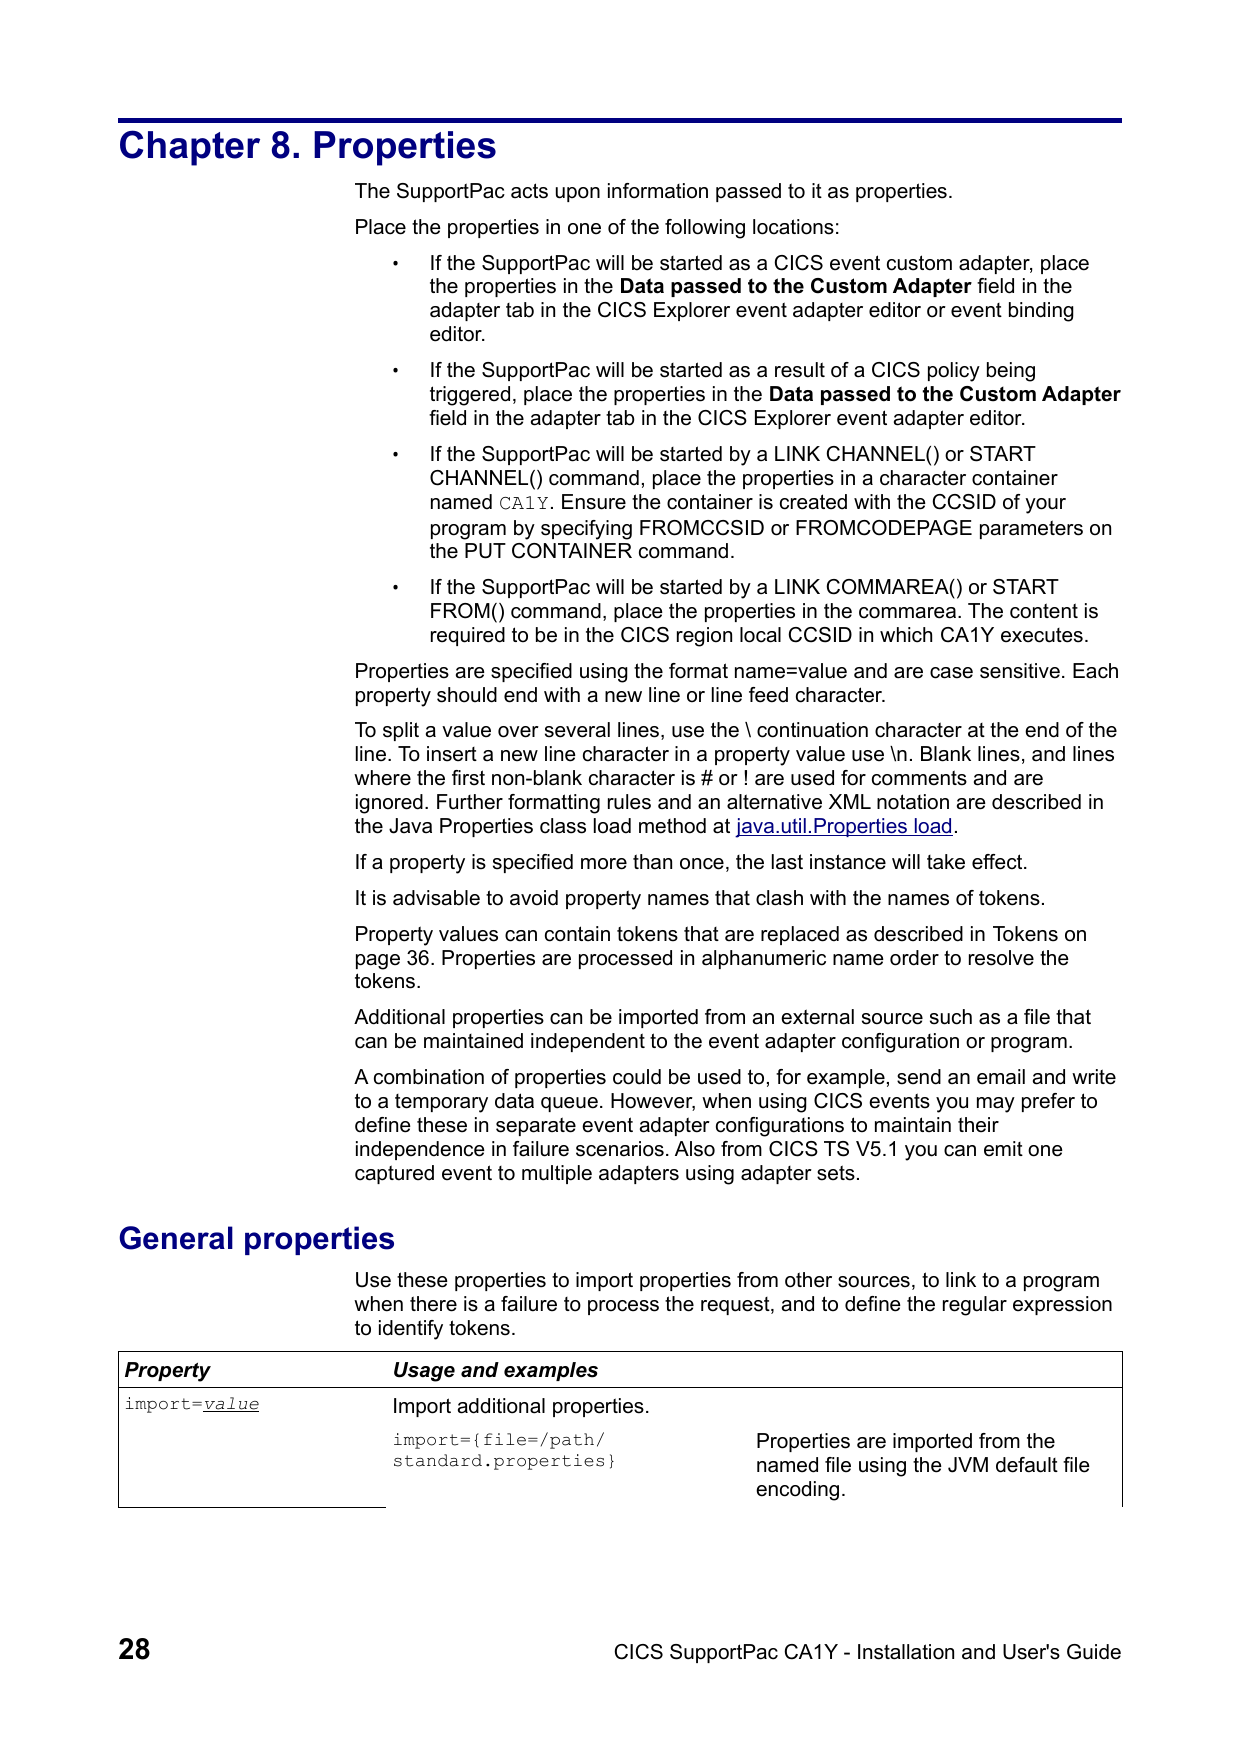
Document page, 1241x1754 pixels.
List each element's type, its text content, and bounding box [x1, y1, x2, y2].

text To split a value over several lines, use the \ continuation character at the end of the line. To insert a new line character in a property value use \n. Blank lines, and lines where the first non-blank character is # or ! are used for comments and are ignored. Further formatting rules and an alternative XML notation are described in the Java Properties class load method at java.util.Properties load. [354, 718, 1122, 838]
list If the SupportPac will be started as a CICS event custom adapter, place the properties in the Data passed to the Custom Adapter field in the adapter tab in the CICS Explorer event adapter editor or event binding editor. [392, 250, 1122, 346]
table_cell import={file=/path/standard.properties} [386, 1423, 750, 1507]
text A combination of properties could be used to, for example, send an email and write to a temporary data queue. However, when using CICS events you may prefer to define these in separate event adapter configurations to maintain their independence in failure scenarios. Also from CICS TS V5.1 you can emit one captured event to multiple adapters using adapter sets. [354, 1065, 1122, 1184]
list If the SupportPac will be started as a result of a CICS policy being triggered, place the properties in the Data passed to the Custom Adapter field in the adapter tab in the CICS Explorer event adapter editor. [392, 358, 1122, 430]
subtitle Properties [118, 123, 1122, 166]
text It is advisable to avoid property names that clash with the names of tokens. [354, 886, 1122, 909]
table_header Usage and examples [386, 1352, 1122, 1387]
table_header Property [119, 1352, 386, 1387]
text Property values can contain tokens that are replaced as described in Tokens on page 36. Properties are processed in alphanumeric name order to resolve the tokens. [354, 921, 1122, 993]
table_cell import=value [119, 1388, 386, 1507]
text Additional properties can be imported from an external source such as a file that can be maintained independent to the event adapter configuration or program. [354, 1005, 1122, 1053]
text Properties are specified using the format name=value and are case sensitive. Each property should end with a new line or line feed character. [354, 659, 1122, 707]
text If a property is specified more than once, the last instance will take effect. [354, 850, 1122, 874]
text Use these properties to import properties from other sources, to link to a program when there is a failure to process the request, and to define the regular expression to identify tokens. [354, 1268, 1122, 1339]
text Place the properties in one of the following locations: [354, 214, 1122, 238]
text The SupportPac acts upon information passed to it as properties. [354, 179, 1122, 203]
list If the SupportPac will be started by a LINK CHANNEL() or START CHANNEL() command, place the properties in a character container named CA1Y. Ensure the container is created with the CCSID of your program by specifying FROMCCSID or FROMCODEPAGE parameters on the PUT CONTAINER command. [392, 442, 1122, 563]
table_cell Import additional properties. [386, 1388, 1122, 1423]
list If the SupportPac will be started by a LINK COMMAREA() or START FROM() command, place the properties in the commarea. The content is required to be in the CICS region local CCSID in which CA1Y executes. [392, 575, 1122, 647]
subtitle General properties [118, 1220, 1122, 1256]
table_cell Properties are imported from the named file using the JVM default file encoding. [750, 1423, 1122, 1507]
